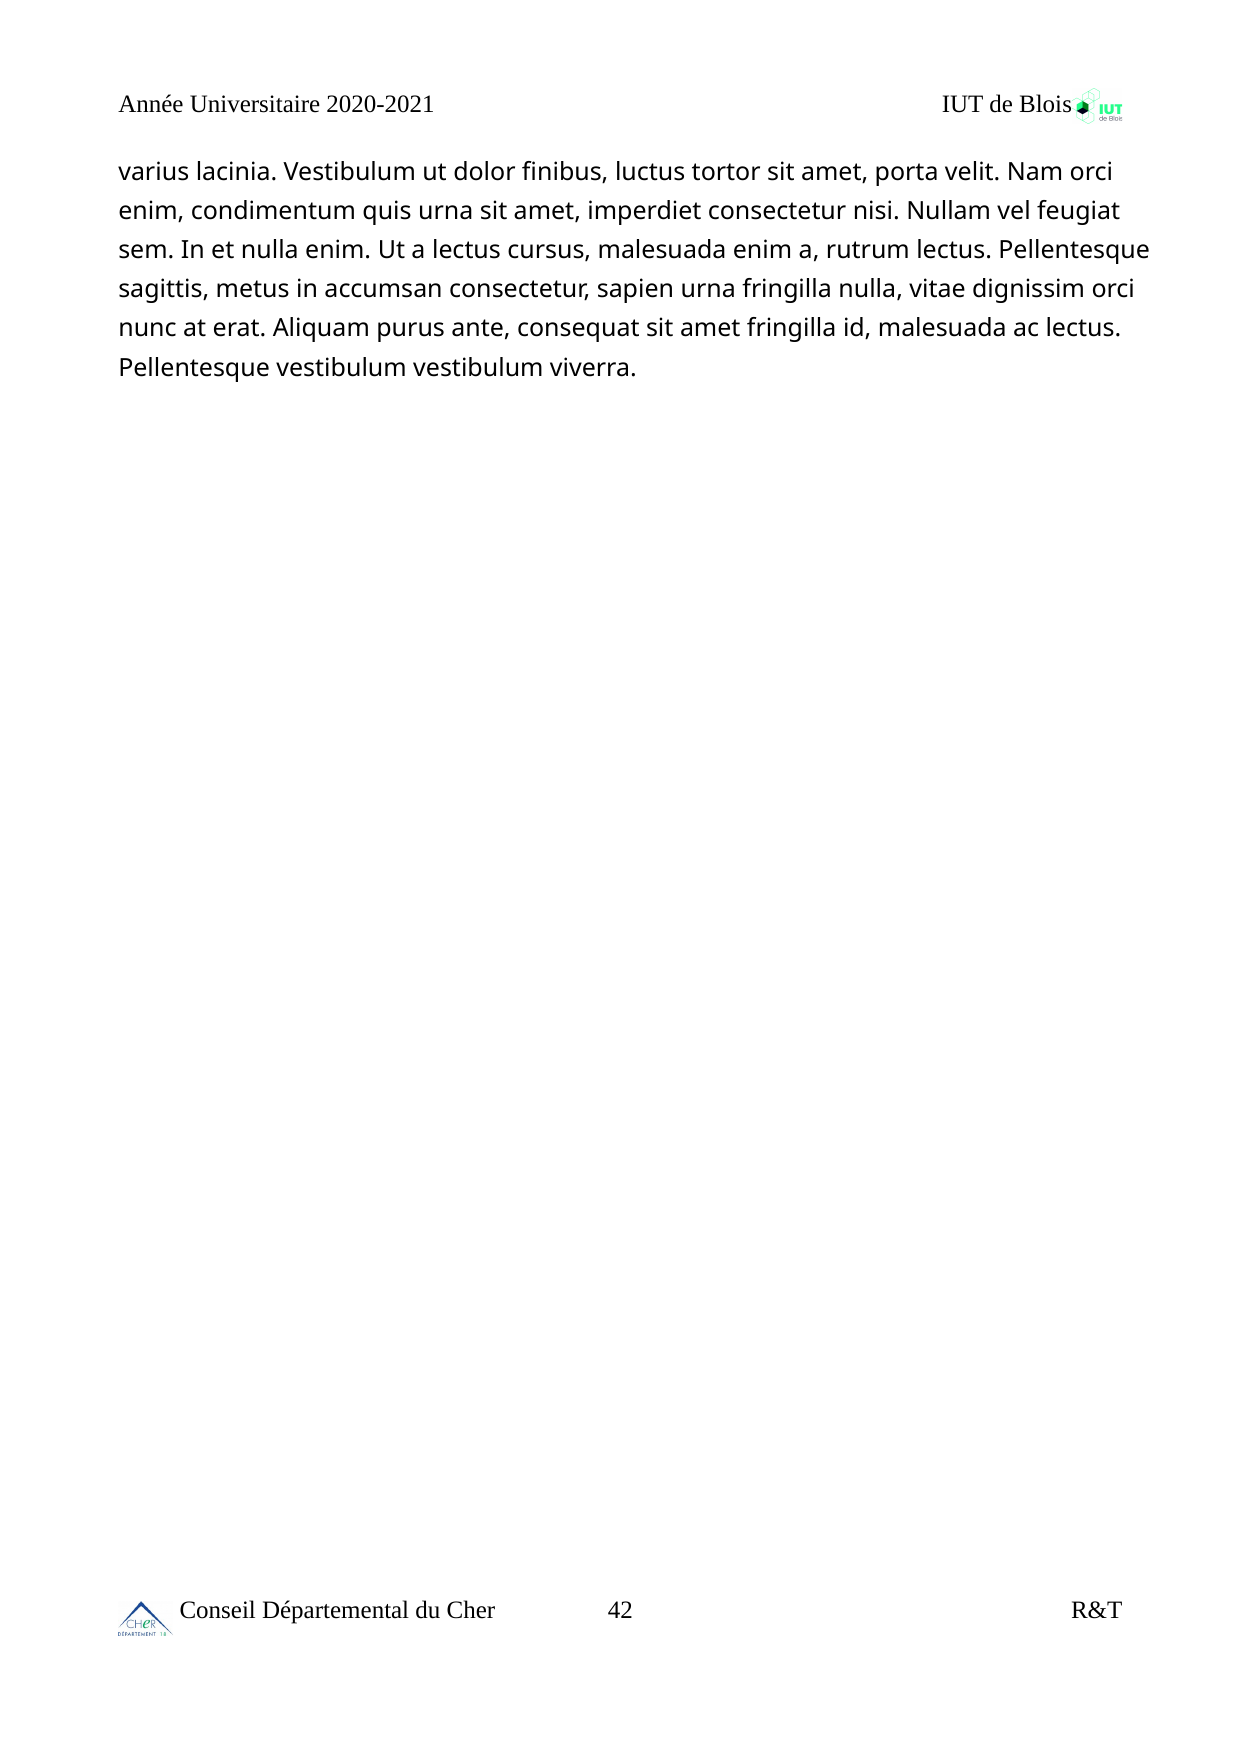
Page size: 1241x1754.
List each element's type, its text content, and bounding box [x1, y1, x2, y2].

picture [118, 1601, 174, 1636]
text varius lacinia. Vestibulum ut dolor finibus, luctus tortor sit amet, porta velit. Nam orci enim, condimentum quis urna sit amet, imperdiet consectetur nisi. Nullam vel feugiat sem. In et nulla enim. Ut a lectus cursus, malesuada enim a, rutrum lectus. Pellentesque sagittis, metus in accumsan consectetur, sapien urna fringilla nulla, vitae dignissim orci nunc at erat. Aliquam purus ante, consequat sit amet fringilla id, malesuada ac lectus. Pellentesque vestibulum vestibulum viverra. [118, 153, 1152, 383]
picture [1071, 88, 1123, 124]
